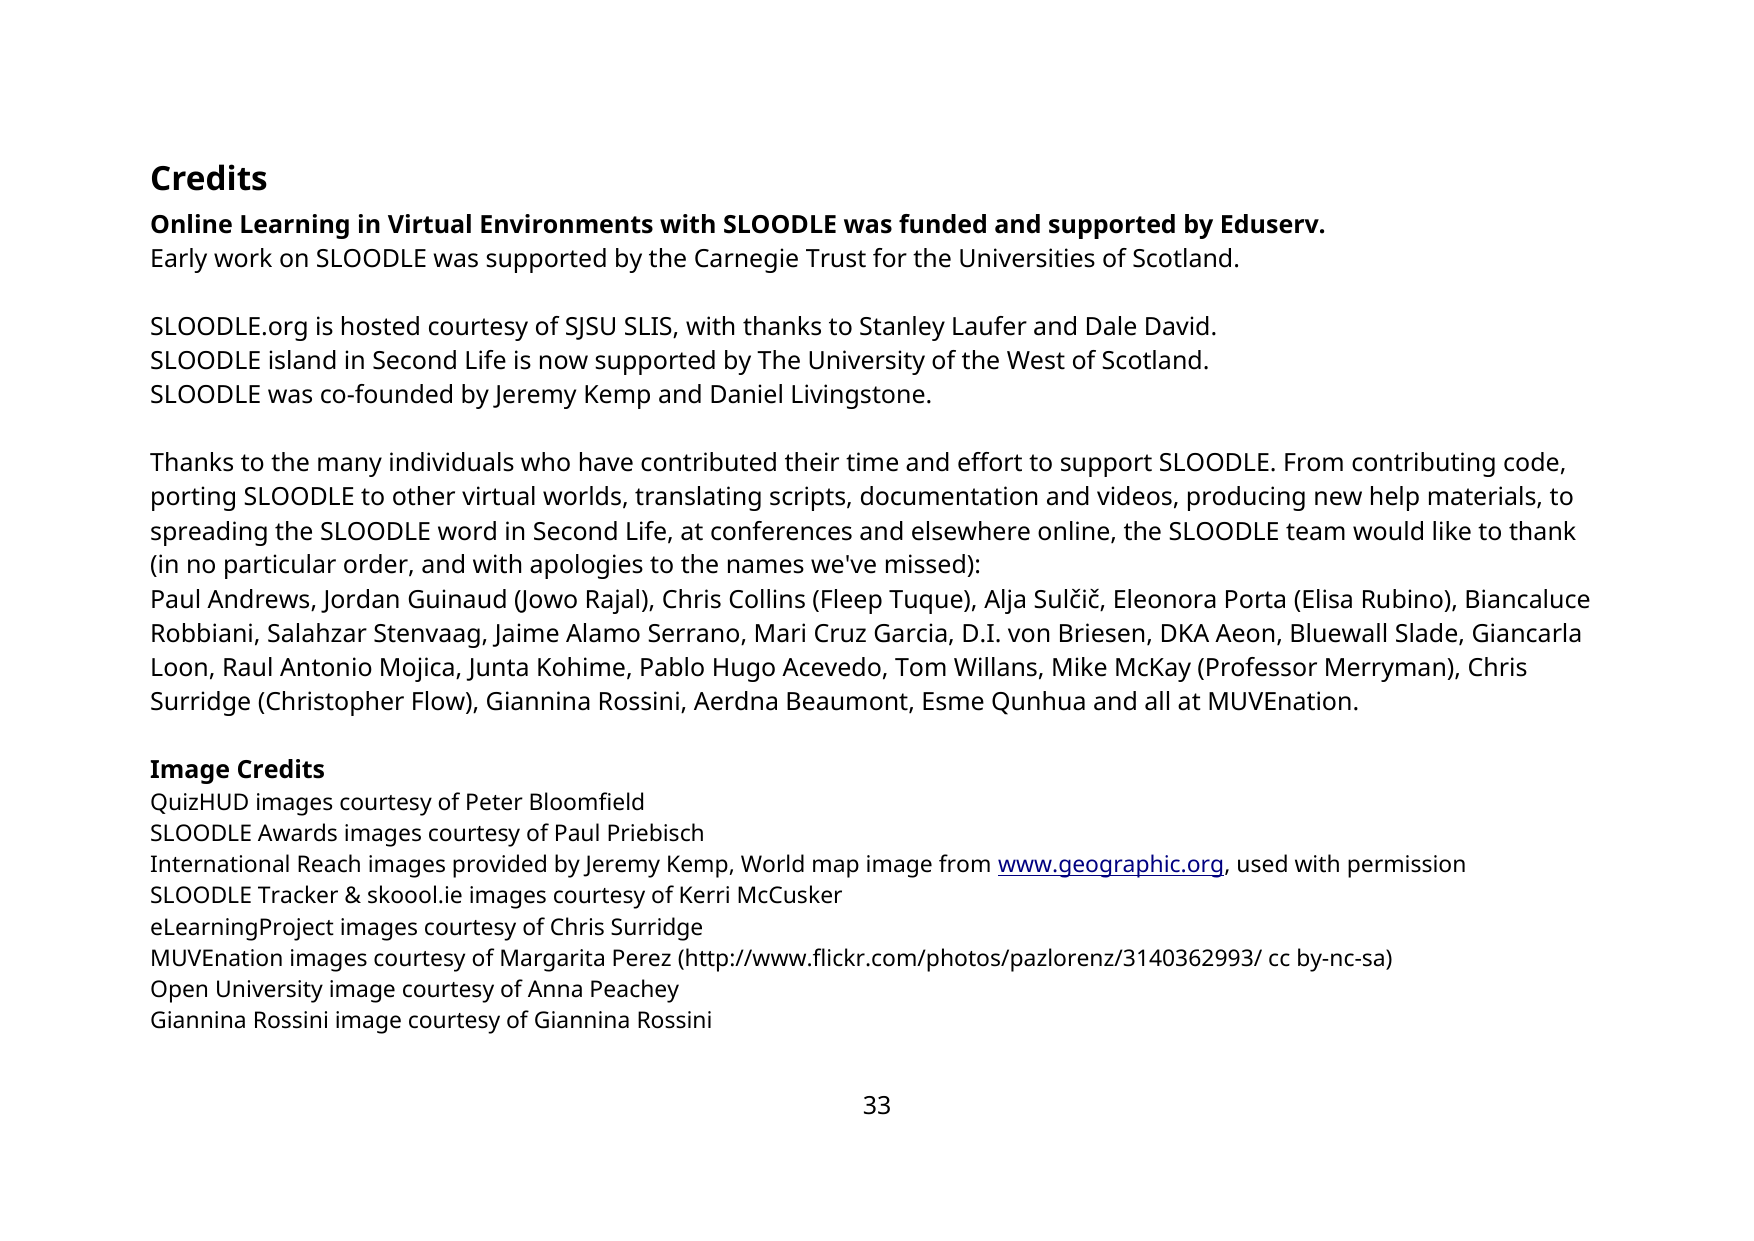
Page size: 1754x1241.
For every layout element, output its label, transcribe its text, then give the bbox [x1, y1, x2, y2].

text SLOODLE was co-founded by Jeremy Kemp and Daniel Livingstone. [150, 377, 1604, 411]
text QuizHUD images courtesy of Peter Bloomfield [150, 786, 1604, 817]
text Paul Andrews, Jordan Guinaud (Jowo Rajal), Chris Collins (Fleep Tuque), Alja Sulčič, Eleonora Porta (Elisa Rubino), Biancaluce Robbiani, Salahzar Stenvaag, Jaime Alamo Serrano, Mari Cruz Garcia, D.I. von Briesen, DKA Aeon, Bluewall Slade, Giancarla Loon, Raul Antonio Mojica, Junta Kohime, Pablo Hugo Acevedo, Tom Willans, Mike McKay (Professor Merryman), Chris Surridge (Christopher Flow), Giannina Rossini, Aerdna Beaumont, Esme Qunhua and all at MUVEnation. [150, 581, 1604, 717]
text Image Credits [150, 752, 1604, 786]
text SLOODLE Tracker & skoool.ie images courtesy of Kerri McCusker [150, 879, 1604, 911]
text MUVEnation images courtesy of Margarita Perez (http://www.flickr.com/photos/pazlorenz/3140362993/ cc by-nc-sa) [150, 942, 1604, 973]
text Giannina Rossini image courtesy of Giannina Rossini [150, 1004, 1604, 1036]
text SLOODLE island in Second Life is now supported by The University of the West of Scotland. [150, 343, 1604, 377]
text International Reach images provided by Jeremy Kemp, World map image from www.geographic.org, used with permission [150, 848, 1604, 879]
text Online Learning in Virtual Environments with SLOODLE was funded and supported by Eduserv. [150, 207, 1604, 241]
subtitle Credits [150, 155, 1604, 200]
text Early work on SLOODLE was supported by the Carnegie Trust for the Universities of Scotland. [150, 241, 1604, 275]
text eLearningProject images courtesy of Chris Surridge [150, 911, 1604, 942]
text SLOODLE.org is hosted courtesy of SJSU SLIS, with thanks to Stanley Laufer and Dale David. [150, 309, 1604, 343]
text SLOODLE Awards images courtesy of Paul Priebisch [150, 817, 1604, 848]
text Thanks to the many individuals who have contributed their time and effort to support SLOODLE. From contributing code, porting SLOODLE to other virtual worlds, translating scripts, documentation and videos, producing new help materials, to spreading the SLOODLE word in Second Life, at conferences and elsewhere online, the SLOODLE team would like to thank (in no particular order, and with apologies to the names we've missed): [150, 445, 1604, 581]
text Open University image courtesy of Anna Peachey [150, 973, 1604, 1004]
